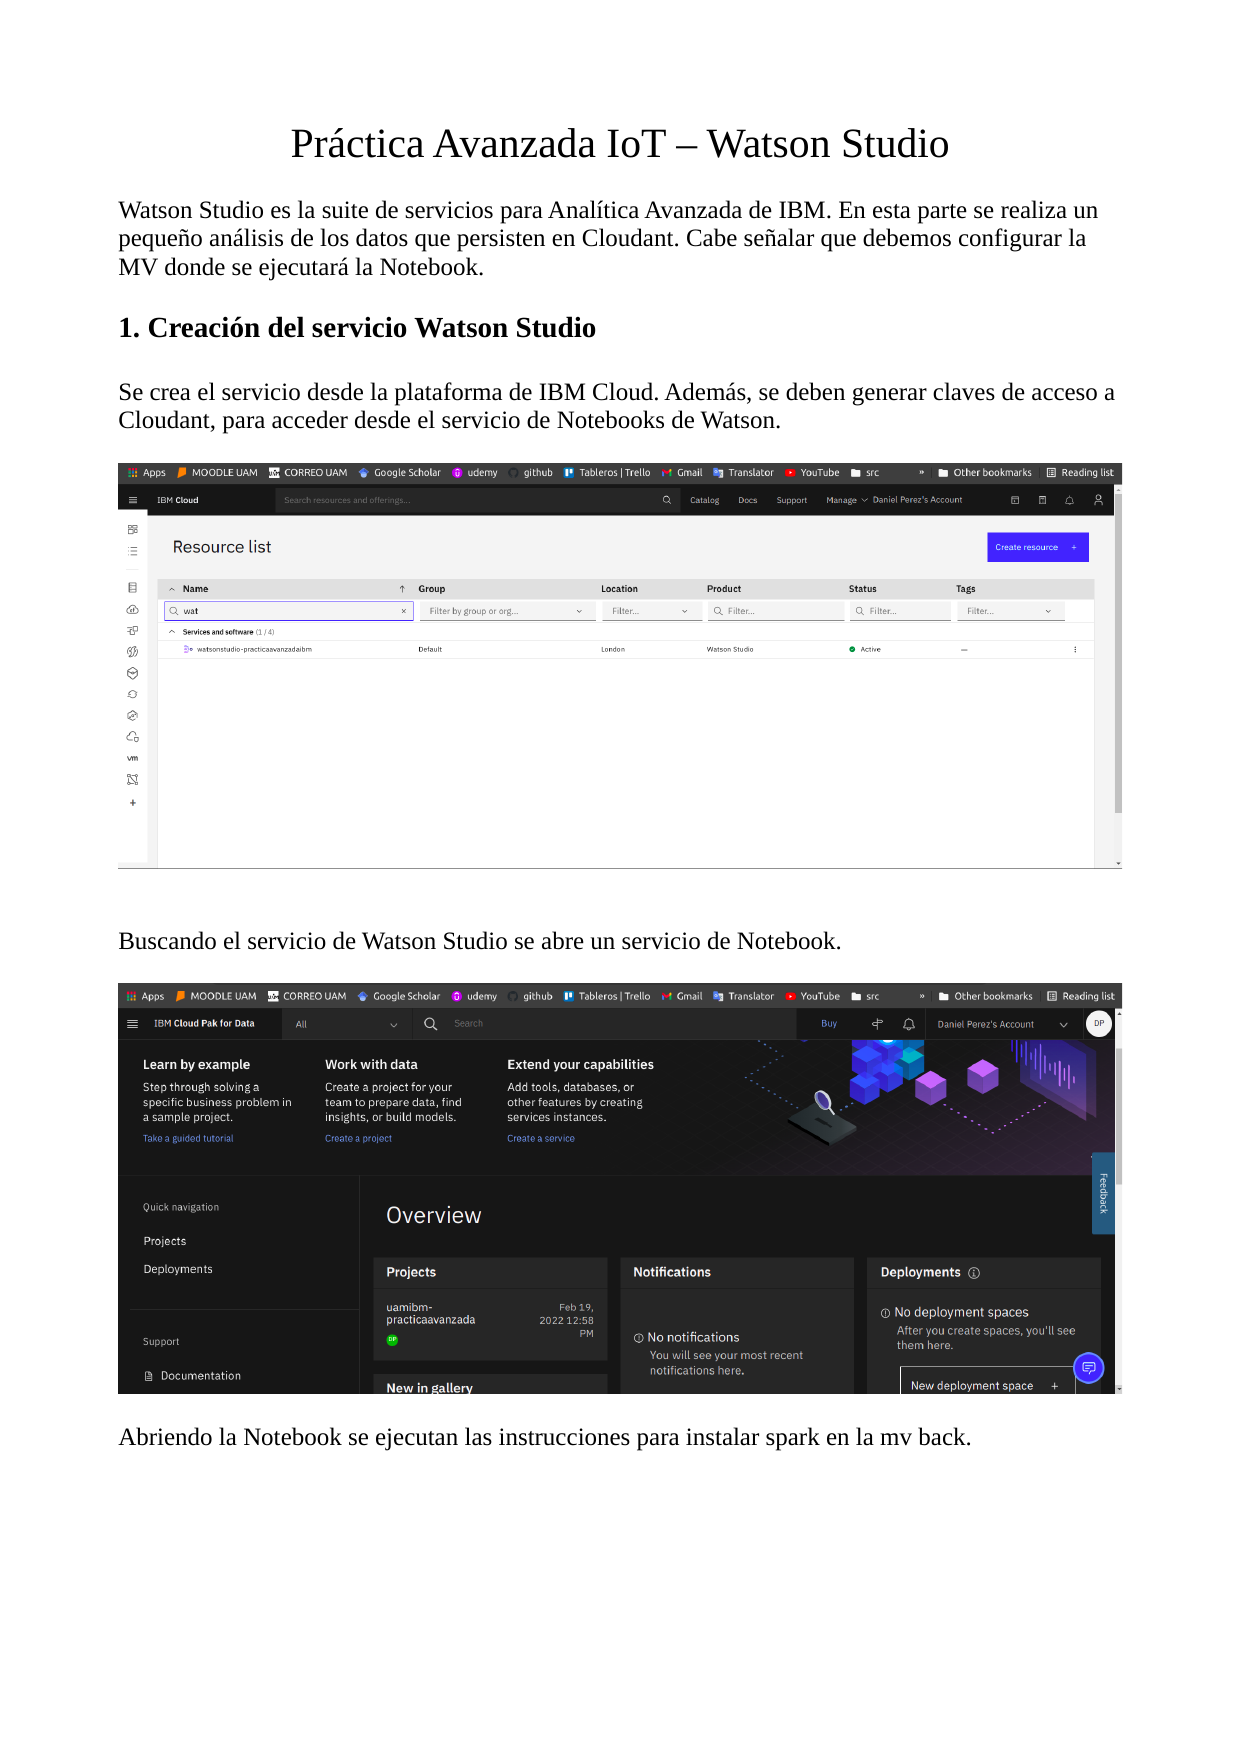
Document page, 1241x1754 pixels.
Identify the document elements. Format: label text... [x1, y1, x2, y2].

picture [118, 463, 1123, 869]
text Práctica Avanzada IoT – Watson Studio [118, 118, 1122, 166]
text Abriendo la Notebook se ejecutan las instrucciones para instalar spark en la mv back. [118, 1422, 1122, 1451]
text Watson Studio es la suite de servicios para Analítica Avanzada de IBM. En esta parte se realiza un pequeño análisis de los datos que persisten en Cloudant. Cabe señalar que debemos configurar la MV donde se ejecutará la Notebook. [118, 195, 1122, 281]
text Buscando el servicio de Watson Studio se abre un servicio de Notebook. [118, 926, 1122, 955]
text Se crea el servicio desde la plataforma de IBM Cloud. Además, se deben generar claves de acceso a Cloudant, para acceder desde el servicio de Notebooks de Watson. [118, 377, 1122, 434]
text 1. Creación del servicio Watson Studio [118, 310, 1122, 343]
picture [118, 983, 1123, 1394]
